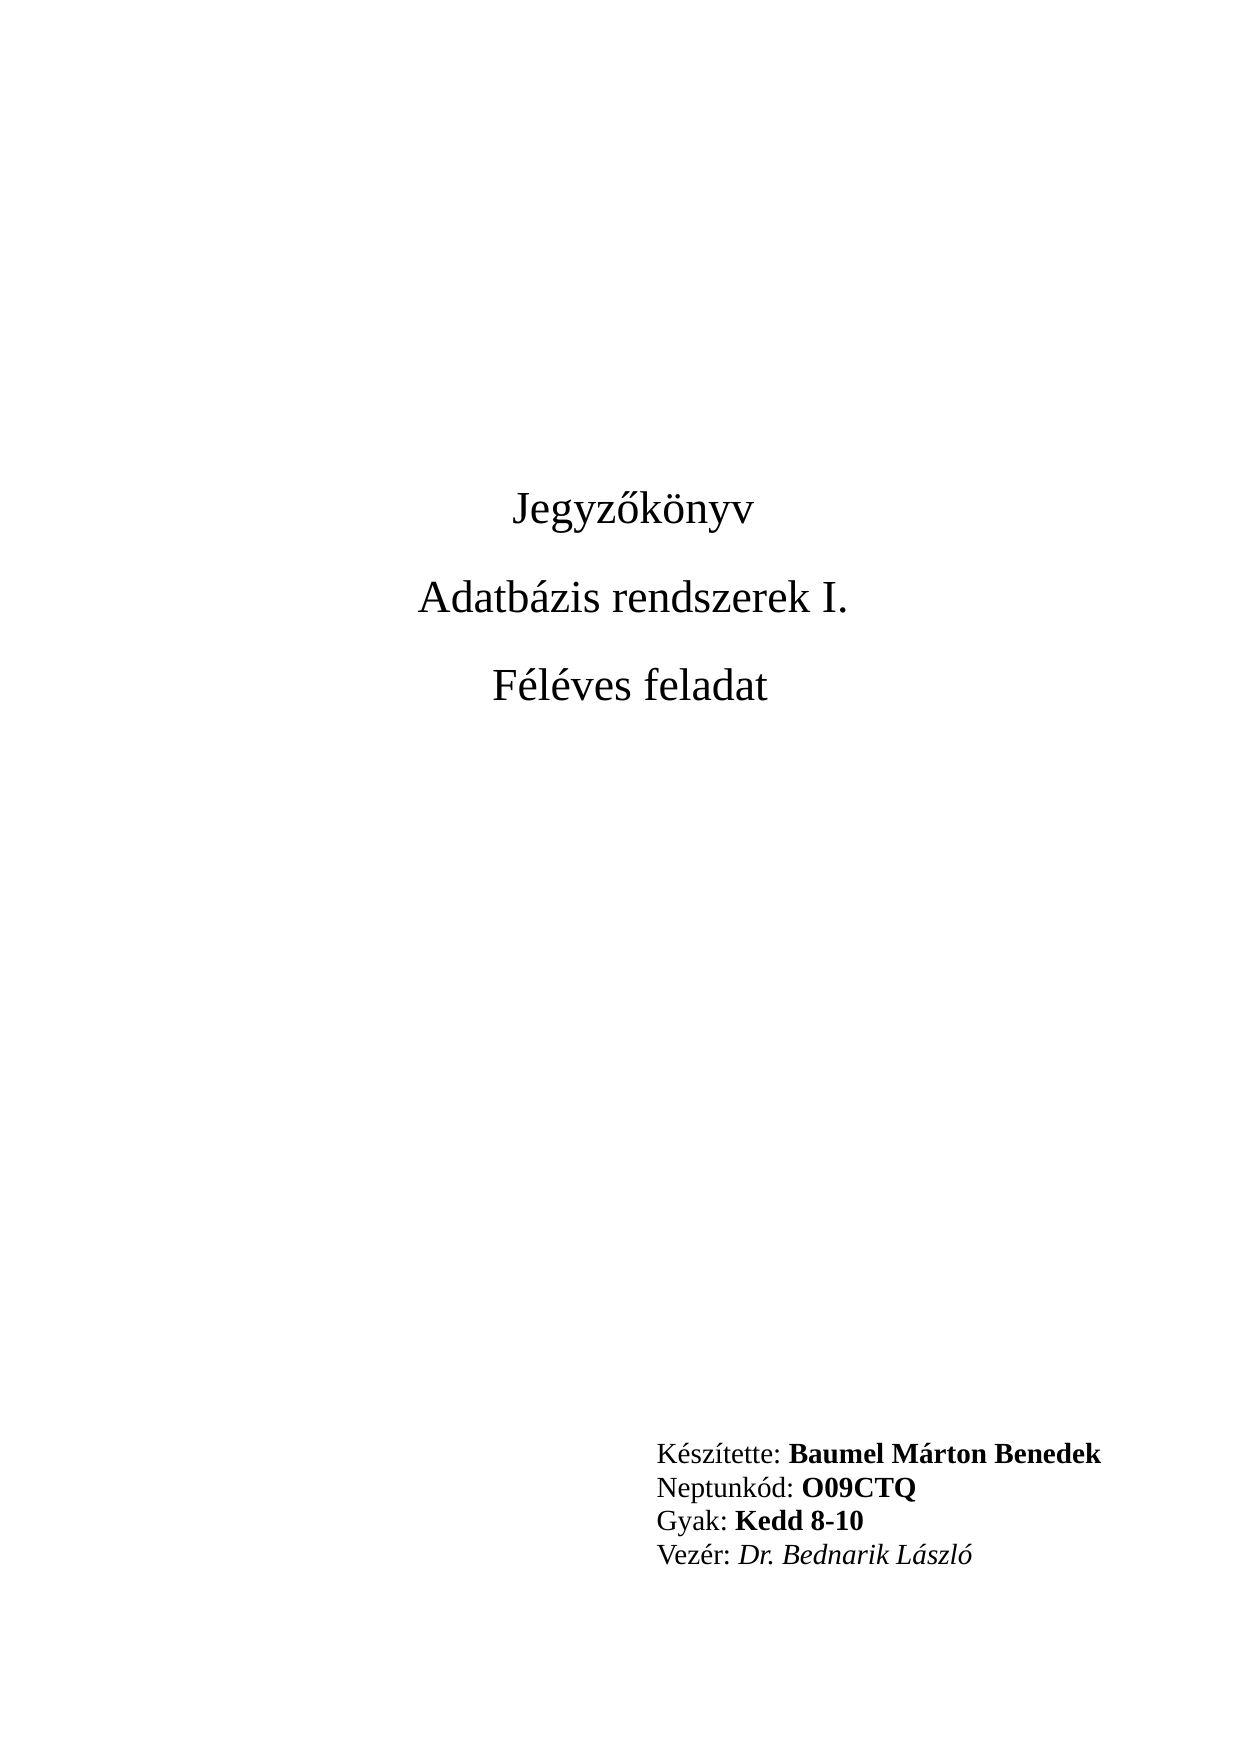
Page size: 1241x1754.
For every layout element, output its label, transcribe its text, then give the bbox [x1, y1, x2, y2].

text Adatbázis rendszerek I. [143, 569, 1123, 622]
text Gyak: Kedd 8-10 [656, 1503, 1123, 1537]
text Készítette: Baumel Márton Benedek [656, 1436, 1123, 1470]
text Féléves feladat [143, 658, 1123, 710]
text Vezér: Dr. Bednarik László [656, 1537, 1123, 1570]
text Jegyzőkönyv [143, 481, 1123, 534]
text Neptunkód: O09CTQ [656, 1470, 1123, 1503]
